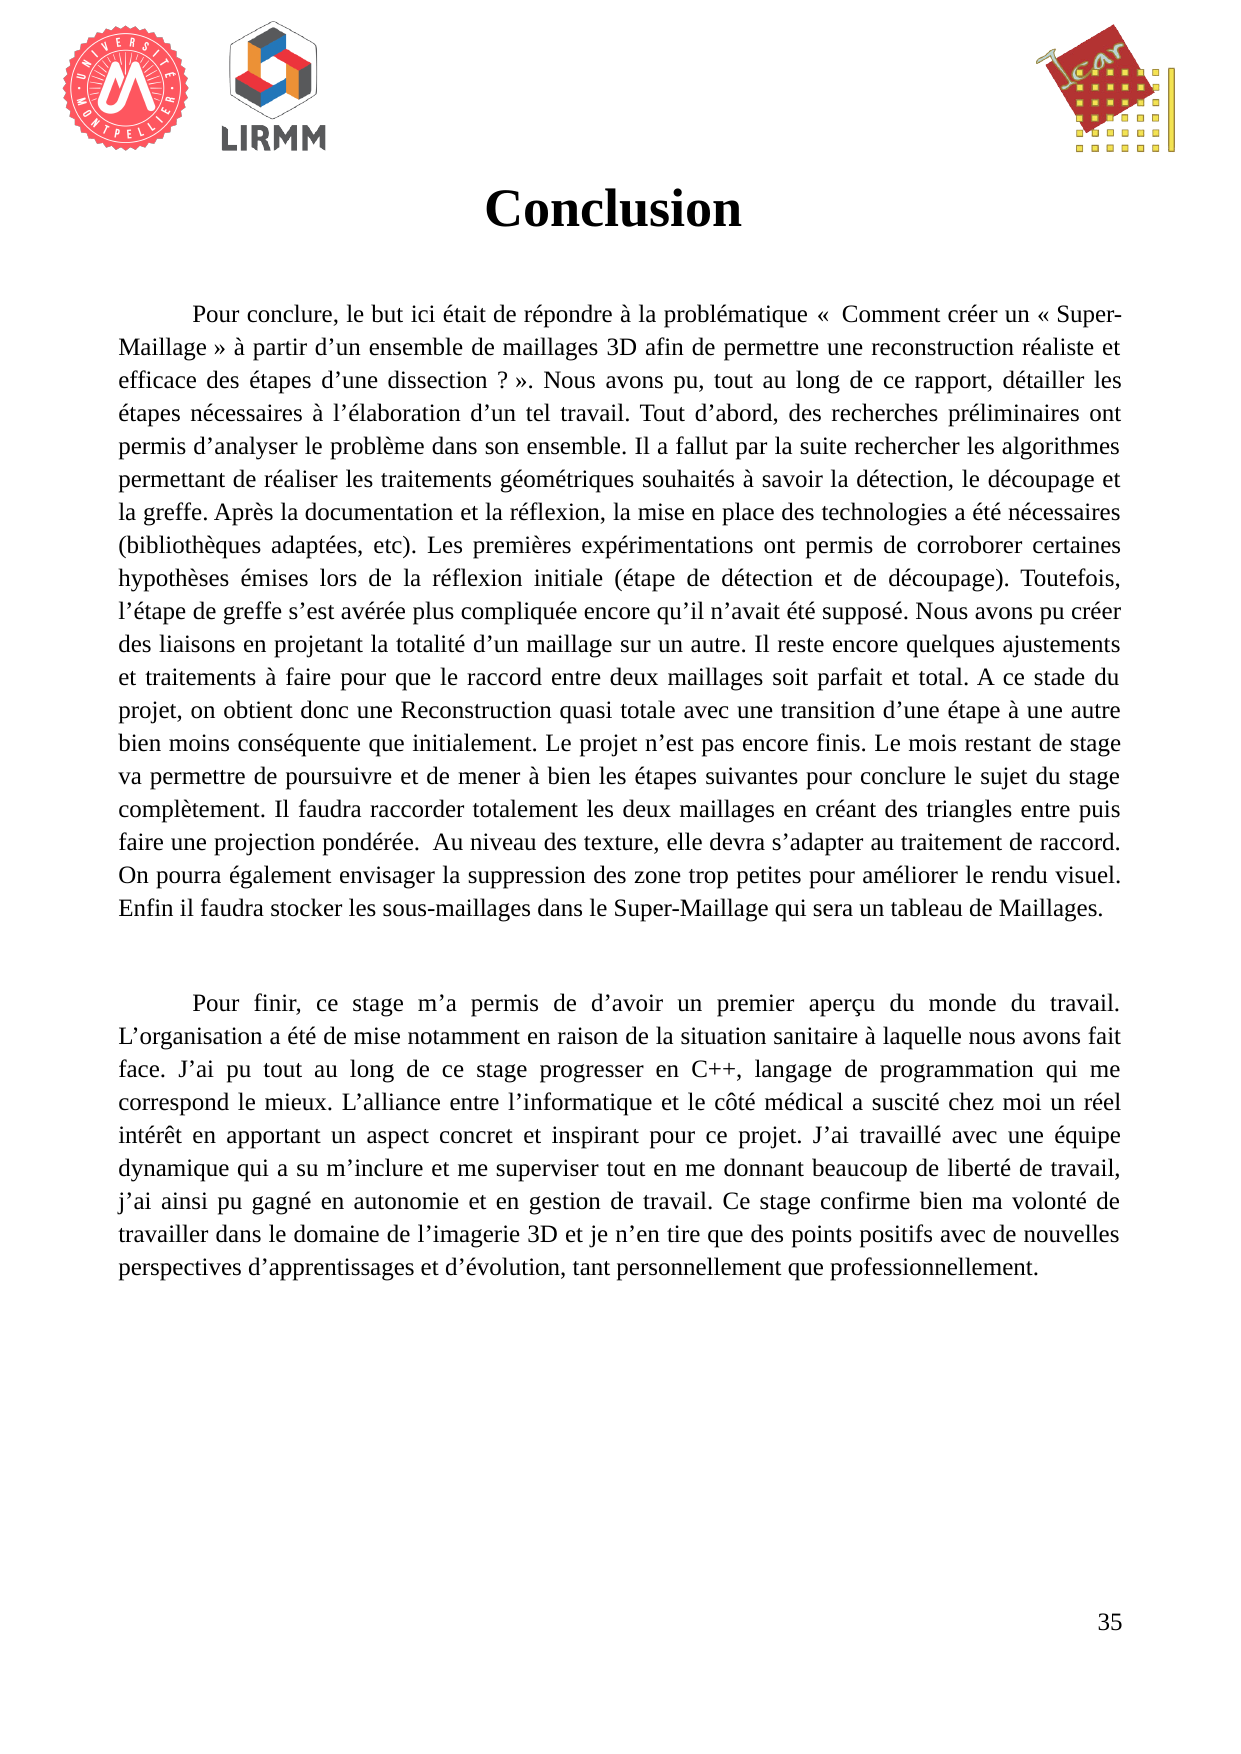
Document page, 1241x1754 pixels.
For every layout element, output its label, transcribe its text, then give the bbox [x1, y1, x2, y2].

text Pour conclure, le but ici était de répondre à la problématique « Comment créer un « Super-Maillage » à partir d’un ensemble de maillages 3D afin de permettre une reconstruction réaliste et efficace des étapes d’une dissection ? ». Nous avons pu, tout au long de ce rapport, détailler les étapes nécessaires à l’élaboration d’un tel travail. Tout d’abord, des recherches préliminaires ont permis d’analyser le problème dans son ensemble. Il a fallut par la suite rechercher les algorithmes permettant de réaliser les traitements géométriques souhaités à savoir la détection, le découpage et la greffe. Après la documentation et la réflexion, la mise en place des technologies a été nécessaires (bibliothèques adaptées, etc). Les premières expérimentations ont permis de corroborer certaines hypothèses émises lors de la réflexion initiale (étape de détection et de découpage). Toutefois, l’étape de greffe s’est avérée plus compliquée encore qu’il n’avait été supposé. Nous avons pu créer des liaisons en projetant la totalité d’un maillage sur un autre. Il reste encore quelques ajustements et traitements à faire pour que le raccord entre deux maillages soit parfait et total. A ce stade du projet, on obtient donc une Reconstruction quasi totale avec une transition d’une étape à une autre bien moins conséquente que initialement. Le projet n’est pas encore finis. Le mois restant de stage va permettre de poursuivre et de mener à bien les étapes suivantes pour conclure le sujet du stage complètement. Il faudra raccorder totalement les deux maillages en créant des triangles entre puis faire une projection pondérée. Au niveau des texture, elle devra s’adapter au traitement de raccord. On pourra également envisager la suppression des zone trop petites pour améliorer le rendu visuel. Enfin il faudra stocker les sous-maillages dans le Super-Maillage qui sera un tableau de Maillages. [118, 299, 1122, 922]
text Pour finir, ce stage m’a permis de d’avoir un premier aperçu du monde du travail. L’organisation a été de mise notamment en raison de la situation sanitaire à laquelle nous avons fait face. J’ai pu tout au long de ce stage progresser en C++, langage de programmation qui me correspond le mieux. L’alliance entre l’informatique et le côté médical a suscité chez moi un réel intérêt en apportant un aspect concret et inspirant pour ce projet. J’ai travaillé avec une équipe dynamique qui a su m’inclure et me superviser tout en me donnant beaucoup de liberté de travail, j’ai ainsi pu gagné en autonomie et en gestion de travail. Ce stage confirme bien ma volonté de travailler dans le domaine de l’imagerie 3D et je n’en tire que des points positifs avec de nouvelles perspectives d’apprentissages et d’évolution, tant personnellement que professionnellement. [118, 988, 1122, 1281]
subtitle Conclusion [118, 176, 1122, 239]
picture [203, 16, 343, 155]
picture [1025, 6, 1177, 154]
picture [57, 13, 201, 156]
